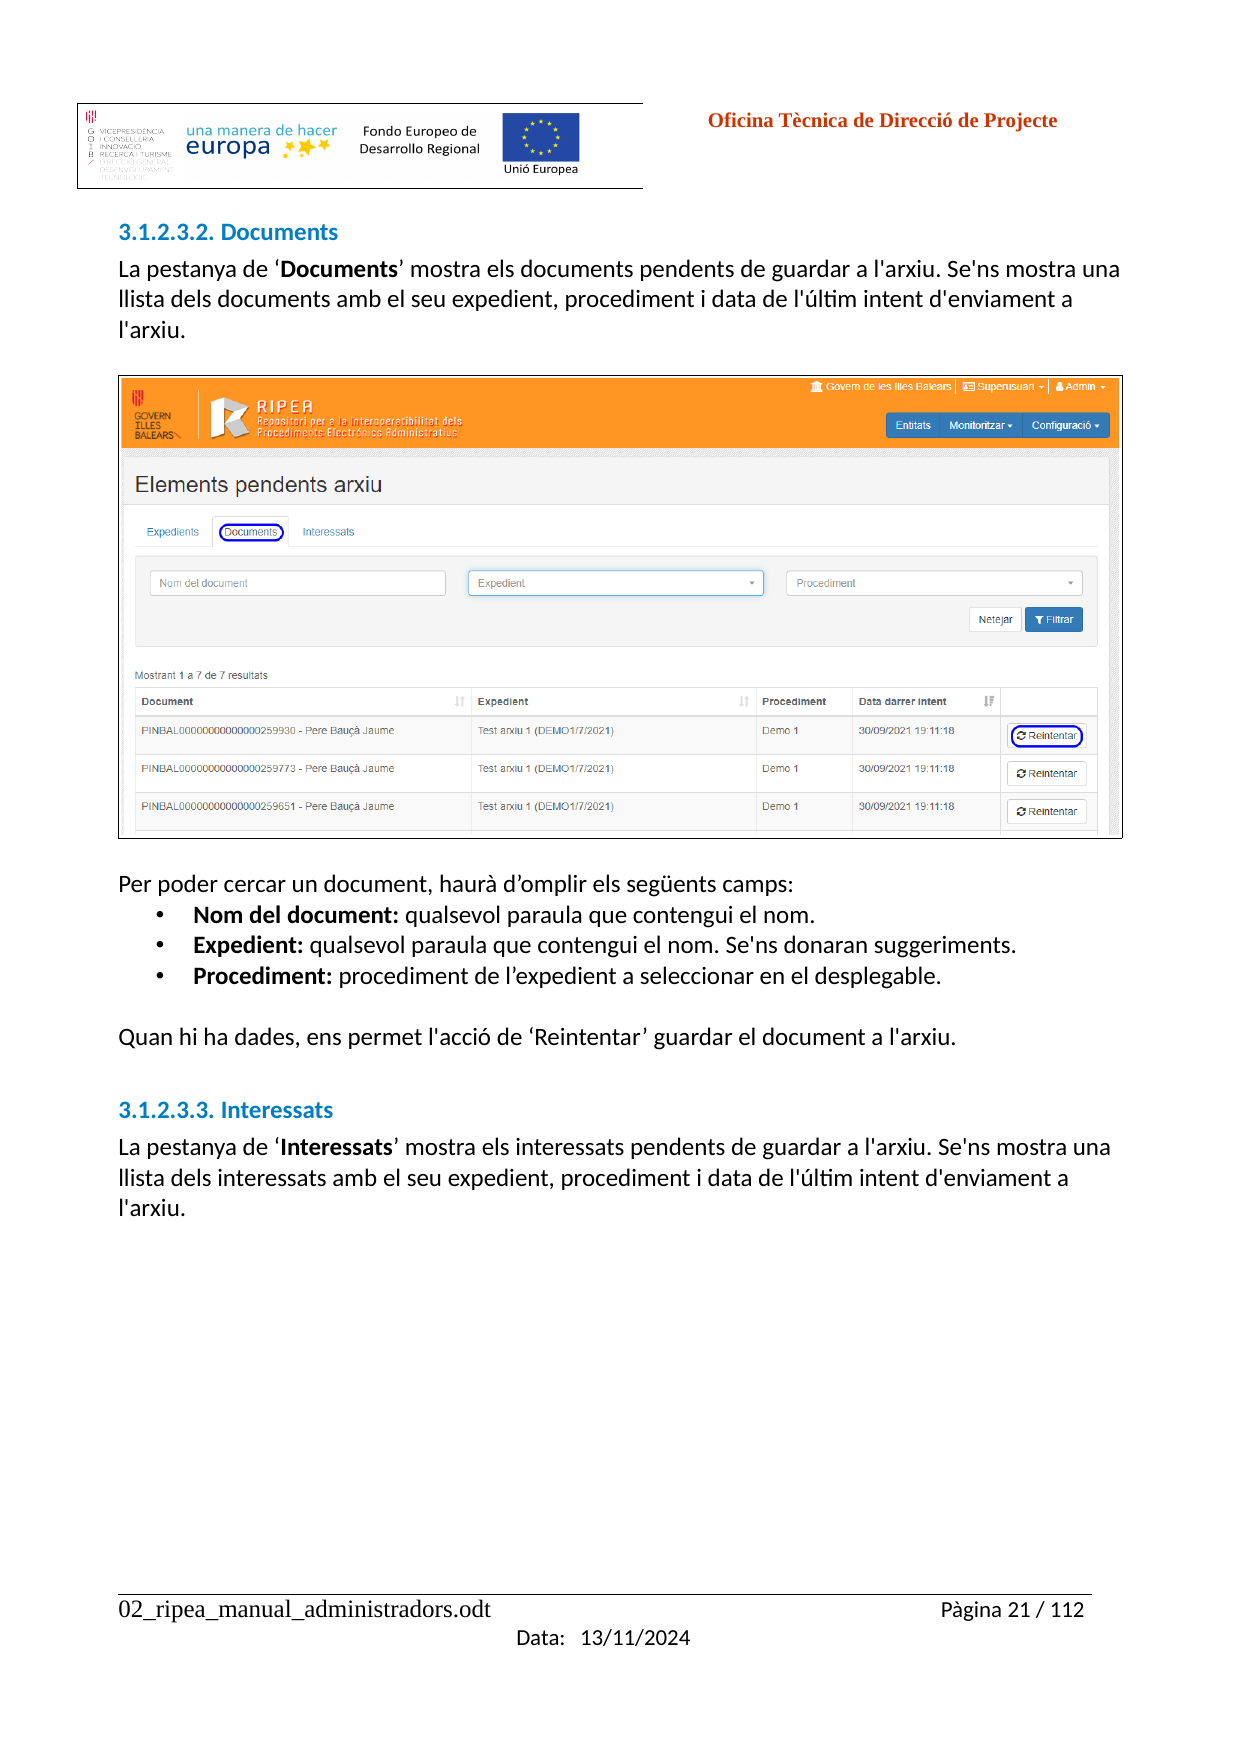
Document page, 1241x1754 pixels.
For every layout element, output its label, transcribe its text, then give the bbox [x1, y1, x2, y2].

list Procediment: procediment de l’expedient a seleccionar en el desplegable. [156, 960, 1122, 991]
text La pestanya de ‘Interessats’ mostra els interessats pendents de guardar a l'arxiu. Se'ns mostra una llista dels interessats amb el seu expedient, procediment i data de l'últim intent d'enviament a l'arxiu. [118, 1131, 1122, 1223]
text La pestanya de ‘Documents’ mostra els documents pendents de guardar a l'arxiu. Se'ns mostra una llista dels documents amb el seu expedient, procediment i data de l'últim intent d'enviament a l'arxiu. [118, 253, 1122, 345]
text Quan hi ha dades, ens permet l'acció de ‘Reintentar’ guardar el document a l'arxiu. [118, 1021, 1122, 1052]
picture [184, 108, 585, 182]
list Nom del document: qualsevol paraula que contengui el nom. [156, 899, 1122, 929]
list Expedient: qualsevol paraula que contengui el nom. Se'ns donaran suggeriments. [156, 929, 1122, 960]
picture [121, 378, 1119, 835]
subtitle 3.1.2.3.2. Documents [118, 216, 1122, 247]
text Per poder cercar un document, haurà d’omplir els següents camps: [118, 868, 1122, 899]
subtitle 3.1.2.3.3. Interessats [118, 1095, 1122, 1125]
picture [82, 108, 178, 182]
